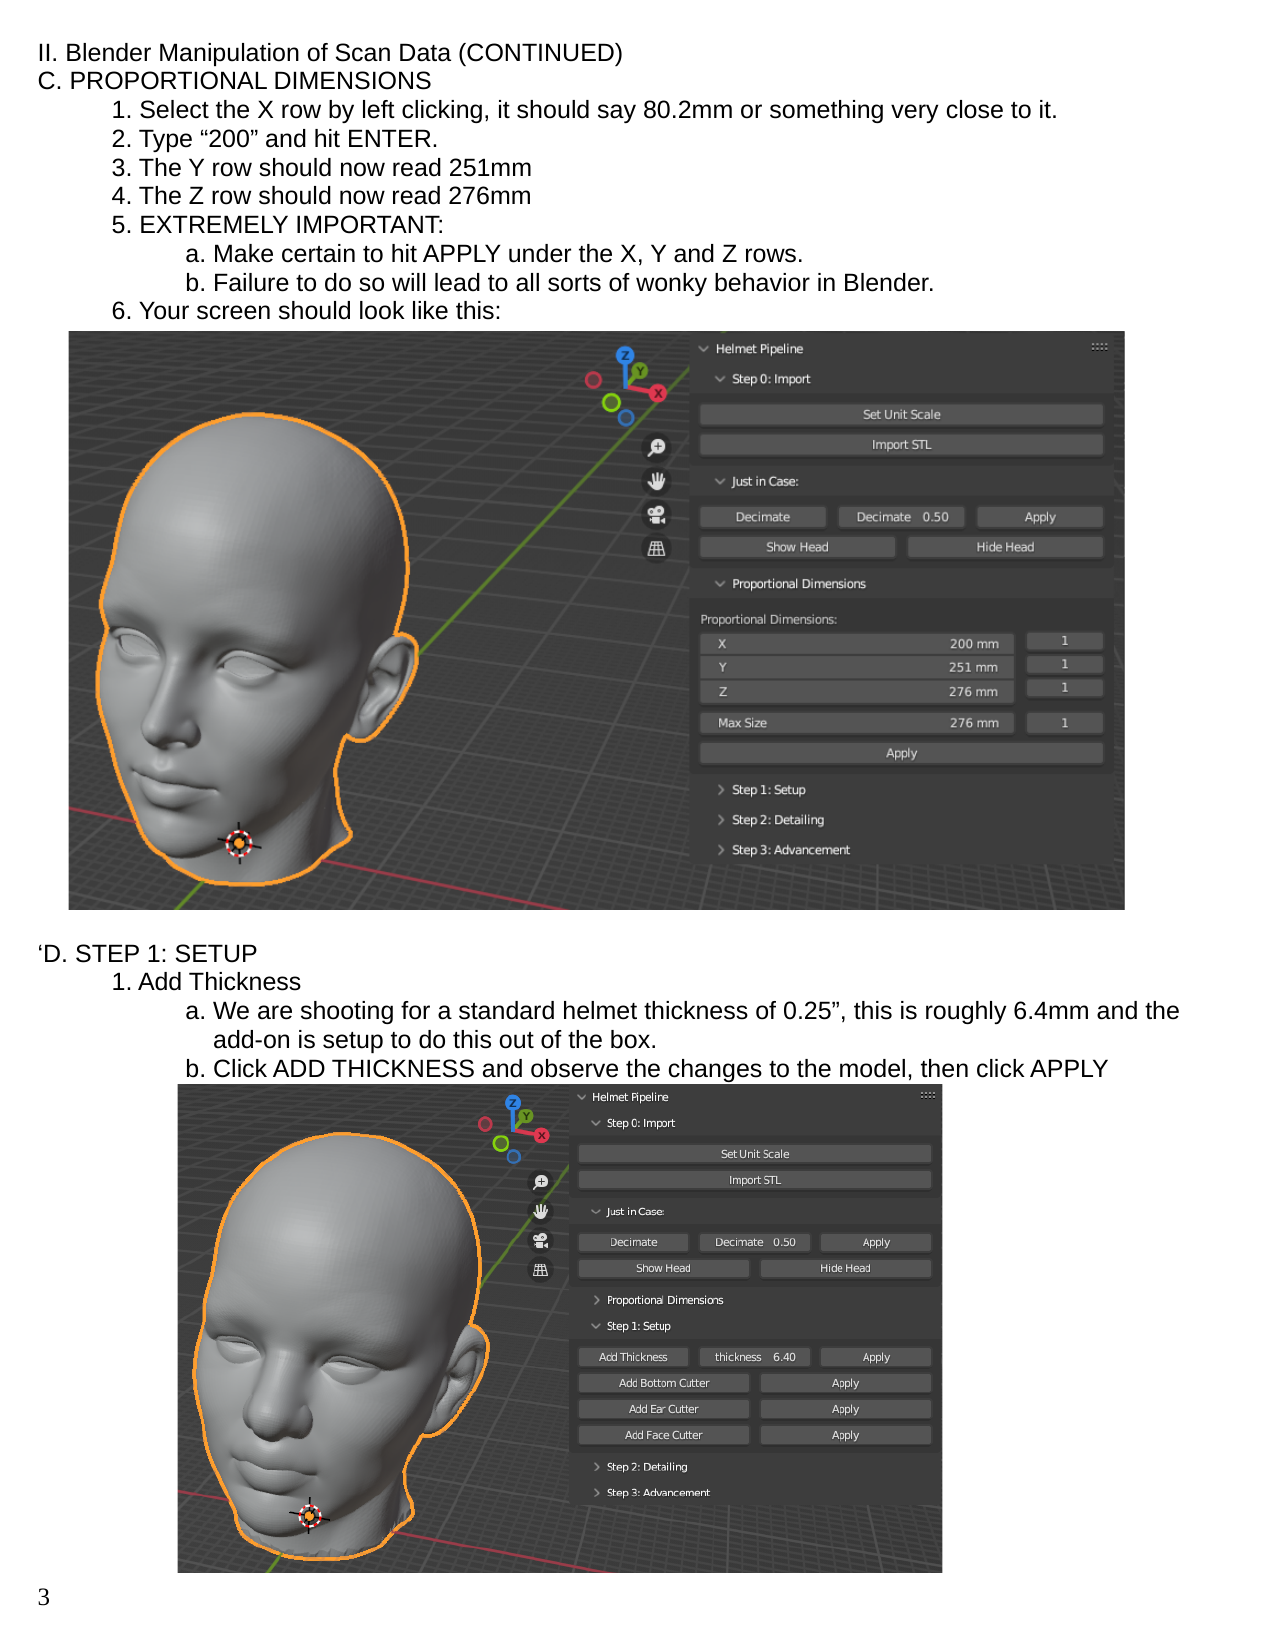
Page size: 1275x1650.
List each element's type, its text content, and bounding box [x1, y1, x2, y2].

text 4. The Z row should now read 276mm [37, 181, 1237, 210]
picture [177, 1084, 943, 1573]
text a. We are shooting for a standard helmet thickness of 0.25”, this is roughly 6.4mm and the add-on is setup to do this out of the box. [37, 996, 1237, 1053]
text 3. The Y row should now read 251mm [37, 152, 1237, 181]
text 1. Add Thickness [37, 967, 1237, 996]
text a. Make certain to hit APPLY under the X, Y and Z rows. [37, 239, 1237, 267]
text II. Blender Manipulation of Scan Data (CONTINUED) [37, 37, 1237, 66]
text ‘D. STEP 1: SETUP [37, 938, 1237, 967]
text 5. EXTREMELY IMPORTANT: [37, 210, 1237, 239]
text b. Failure to do so will lead to all sorts of wonky behavior in Blender. [37, 267, 1237, 296]
text b. Click ADD THICKNESS and observe the changes to the model, then click APPLY [37, 1053, 1237, 1082]
text 6. Your screen should look like this: [37, 296, 1237, 325]
text 2. Type “200” and hit ENTER. [37, 124, 1237, 152]
picture [68, 331, 1125, 910]
text C. PROPORTIONAL DIMENSIONS [37, 66, 1237, 95]
text 1. Select the X row by left clicking, it should say 80.2mm or something very close to it. [37, 95, 1237, 124]
